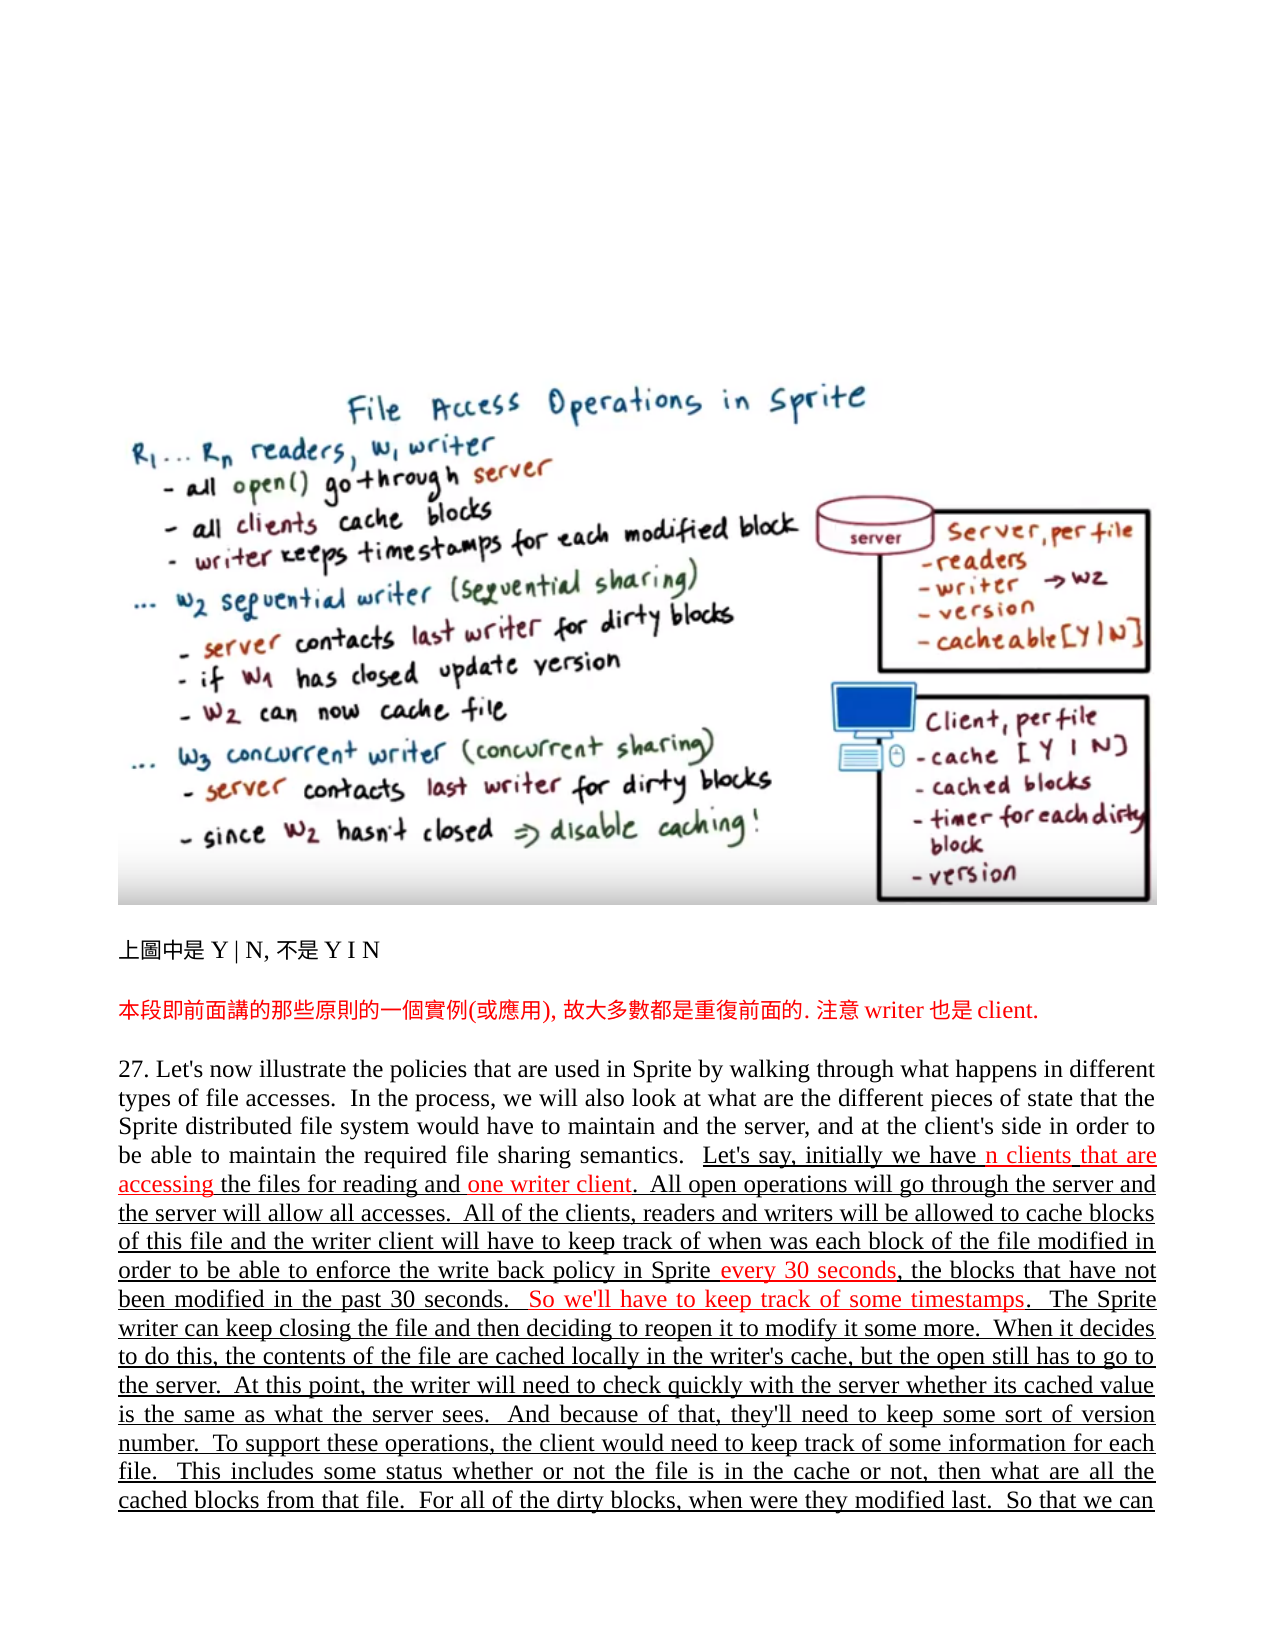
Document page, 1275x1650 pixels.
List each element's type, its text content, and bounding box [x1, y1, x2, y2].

text writer can keep closing the file and then deciding to reopen it to modify it some more. When it decides to do this, the contents of the file are cached locally in the writer's cache, but the open still has to go to the server. At this point, the writer will need to check quickly with the server whether its cached value is the same as what the server sees. And because of that, they'll need to keep some sort of version number. To support these operations, the client would need to keep track of some information for each file. This includes some status whether or not the file is in the cache or not, then what are all the cached blocks from that file. For all of the dirty blocks, when were they modified last. So that we can [118, 1310, 1157, 1514]
text 上圖中是 Y | N, 不是Y I N [118, 933, 1157, 965]
text 本段即前面講的那些原則的一個實例(或應用), 故大多數都是重復前面的. 注意writer也是client. [118, 993, 1157, 1025]
picture [118, 376, 1157, 905]
text 27. Let's now illustrate the policies that are used in Sprite by walking through what happens in different types of file accesses. In the process, we will also look at what are the different pieces of state that the Sprite distributed file system would have to maintain and the server, and at the client's side in order to be able to maintain the required file sharing semantics. Let's say, initially we have n clients that are accessing the files for reading and one writer client. All open operations will go through the server and the server will allow all accesses. All of the clients, readers and writers will be allowed to cache blocks of this file and the writer client will have to keep track of when was each block of the file modified in order to be able to enforce the write back policy in Sprite every 30 seconds, the blocks that have not been modified in the past 30 seconds. So we'll have to keep track of some timestamps. The Sprite [118, 1054, 1157, 1309]
